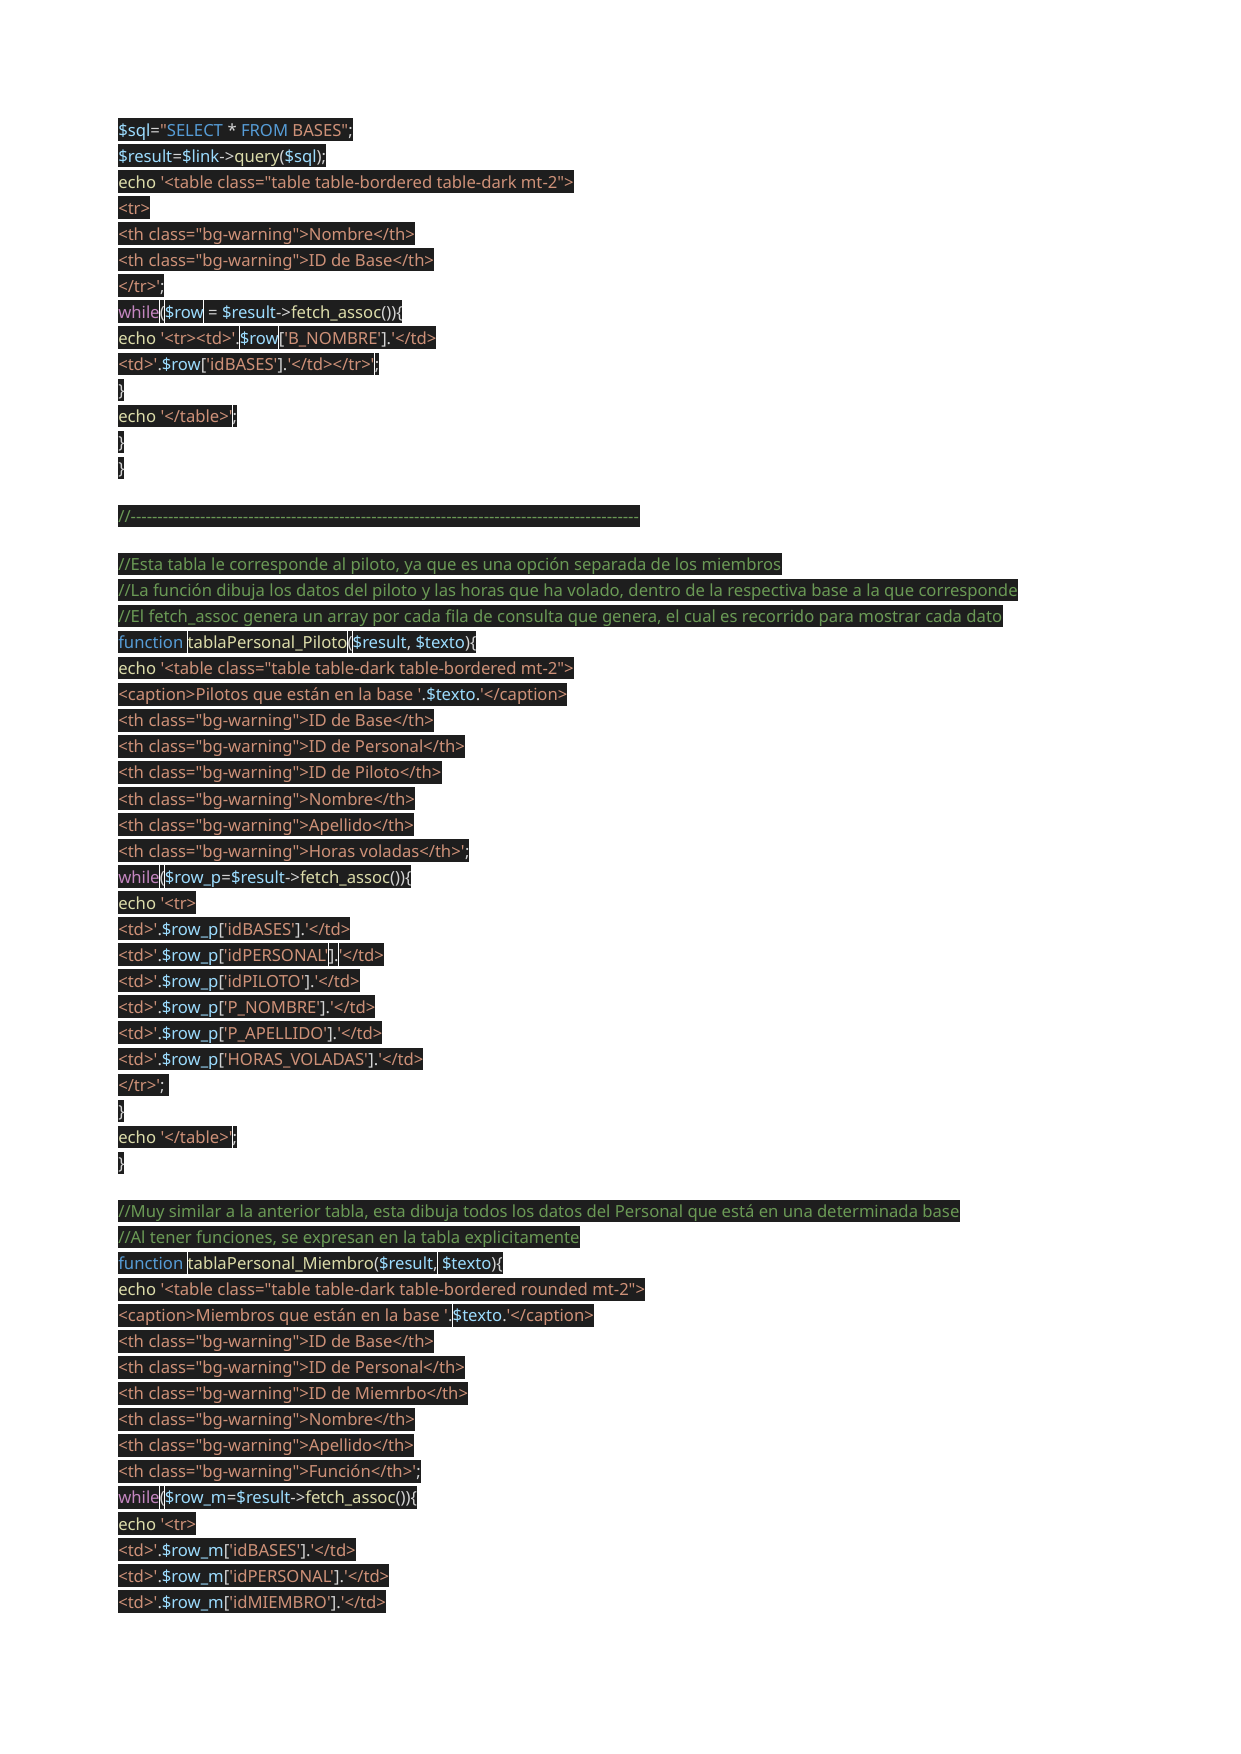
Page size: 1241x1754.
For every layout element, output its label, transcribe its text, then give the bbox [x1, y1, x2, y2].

text echo '<tr> [118, 891, 1122, 914]
text } [118, 1152, 1122, 1174]
text <th class="bg-warning">Nombre</th> [118, 787, 1122, 810]
text <caption>Miembros que están en la base '.$texto.'</caption> [118, 1304, 1122, 1327]
text <td>'.$row_p['P_APELLIDO'].'</td> [118, 1021, 1122, 1044]
text $sql="SELECT * FROM BASES"; [118, 118, 1122, 141]
text <td>'.$row_p['P_NOMBRE'].'</td> [118, 995, 1122, 1018]
text //Al tener funciones, se expresan en la tabla explicitamente [118, 1226, 1122, 1248]
text //----------------------------------------------------------------------------------------------- [118, 505, 1122, 527]
text <td>'.$row_p['HORAS_VOLADAS'].'</td> [118, 1047, 1122, 1070]
text //Esta tabla le corresponde al piloto, ya que es una opción separada de los miembros [118, 553, 1122, 575]
text <th class="bg-warning">ID de Personal</th> [118, 735, 1122, 758]
text <td>'.$row_p['idPILOTO'].'</td> [118, 969, 1122, 992]
text //El fetch_assoc genera un array por cada fila de consulta que genera, el cual es recorrido para mostrar cada dato [118, 605, 1122, 627]
text <td>'.$row_m['idPERSONAL'].'</td> [118, 1564, 1122, 1587]
text <td>'.$row_m['idMIEMBRO'].'</td> [118, 1590, 1122, 1613]
text <caption>Pilotos que están en la base '.$texto.'</caption> [118, 683, 1122, 706]
text <th class="bg-warning">ID de Base</th> [118, 248, 1122, 271]
text <th class="bg-warning">Apellido</th> [118, 813, 1122, 836]
text <th class="bg-warning">Horas voladas</th>'; [118, 839, 1122, 862]
text <th class="bg-warning">ID de Personal</th> [118, 1356, 1122, 1379]
text <th class="bg-warning">ID de Base</th> [118, 1330, 1122, 1353]
text <th class="bg-warning">ID de Base</th> [118, 709, 1122, 732]
text echo '<table class="table table-bordered table-dark mt-2"> [118, 170, 1122, 193]
text while($row = $result->fetch_assoc()){ [118, 300, 1122, 323]
text echo '<tr><td>'.$row['B_NOMBRE'].'</td> [118, 326, 1122, 349]
text <td>'.$row['idBASES'].'</td></tr>'; [118, 352, 1122, 375]
text //La función dibuja los datos del piloto y las horas que ha volado, dentro de la respectiva base a la que corresponde [118, 579, 1122, 601]
text echo '</table>'; [118, 404, 1122, 427]
text <th class="bg-warning">ID de Miemrbo</th> [118, 1382, 1122, 1405]
text <td>'.$row_m['idBASES'].'</td> [118, 1538, 1122, 1561]
text } [118, 1099, 1122, 1122]
text function tablaPersonal_Miembro($result, $texto){ [118, 1252, 1122, 1274]
text function tablaPersonal_Piloto($result, $texto){ [118, 631, 1122, 653]
text </tr>'; [118, 1073, 1122, 1096]
text echo '</table>'; [118, 1126, 1122, 1148]
text echo '<table class="table table-dark table-bordered rounded mt-2"> [118, 1278, 1122, 1301]
text <tr> [118, 196, 1122, 219]
text <td>'.$row_p['idPERSONAL'].'</td> [118, 943, 1122, 966]
text <th class="bg-warning">ID de Piloto</th> [118, 761, 1122, 784]
text } [118, 457, 1122, 479]
text $result=$link->query($sql); [118, 144, 1122, 167]
text </tr>'; [118, 274, 1122, 297]
text } [118, 431, 1122, 453]
text } [118, 378, 1122, 401]
text while($row_p=$result->fetch_assoc()){ [118, 865, 1122, 888]
text //Muy similar a la anterior tabla, esta dibuja todos los datos del Personal que está en una determinada base [118, 1200, 1122, 1222]
text while($row_m=$result->fetch_assoc()){ [118, 1486, 1122, 1509]
text <th class="bg-warning">Nombre</th> [118, 1408, 1122, 1431]
text <th class="bg-warning">Apellido</th> [118, 1434, 1122, 1457]
text echo '<tr> [118, 1512, 1122, 1535]
text <td>'.$row_p['idBASES'].'</td> [118, 917, 1122, 940]
text <th class="bg-warning">Función</th>'; [118, 1460, 1122, 1483]
text echo '<table class="table table-dark table-bordered mt-2"> [118, 657, 1122, 679]
text <th class="bg-warning">Nombre</th> [118, 222, 1122, 245]
